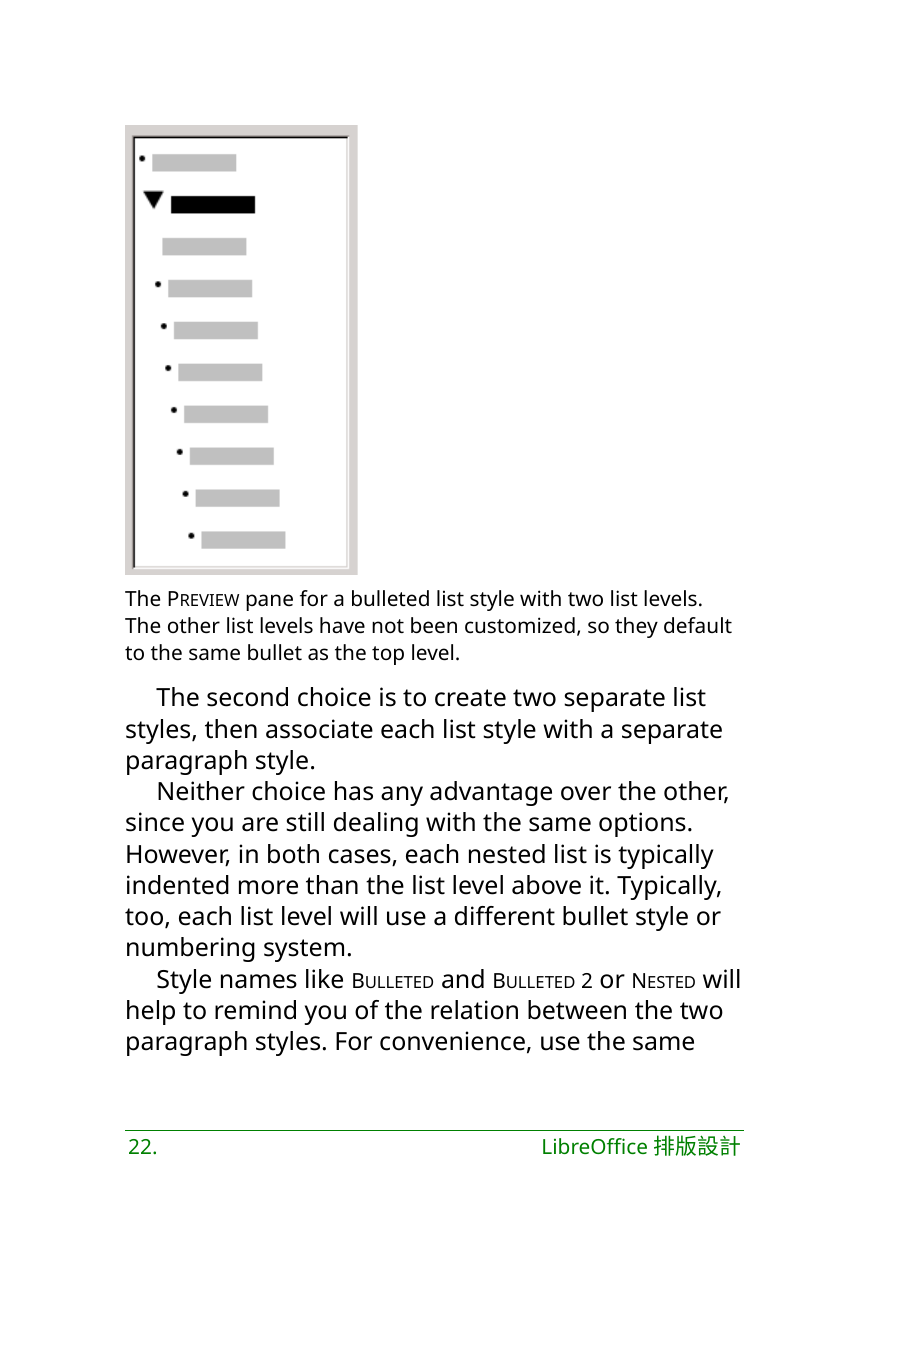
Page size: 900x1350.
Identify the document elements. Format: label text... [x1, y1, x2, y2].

picture [125, 125, 358, 575]
table_header [125, 125, 744, 577]
text The second choice is to create two separate list styles, then associate each list style with a separate paragraph style. [125, 682, 744, 776]
table_cell The Preview pane for a bulleted list style with two list levels. The other list levels have not been customized, so they default to the same bullet as the top level. [125, 577, 744, 666]
text Neither choice has any advantage over the other, since you are still dealing with the same options. However, in both cases, each nested list is typically indented more than the list level above it. Typically, too, each list level will use a different bullet style or numbering system. [125, 776, 744, 963]
text Style names like Bulleted and Bulleted 2 or Nested will help to remind you of the relation between the two paragraph styles. For convenience, use the same [125, 963, 744, 1057]
